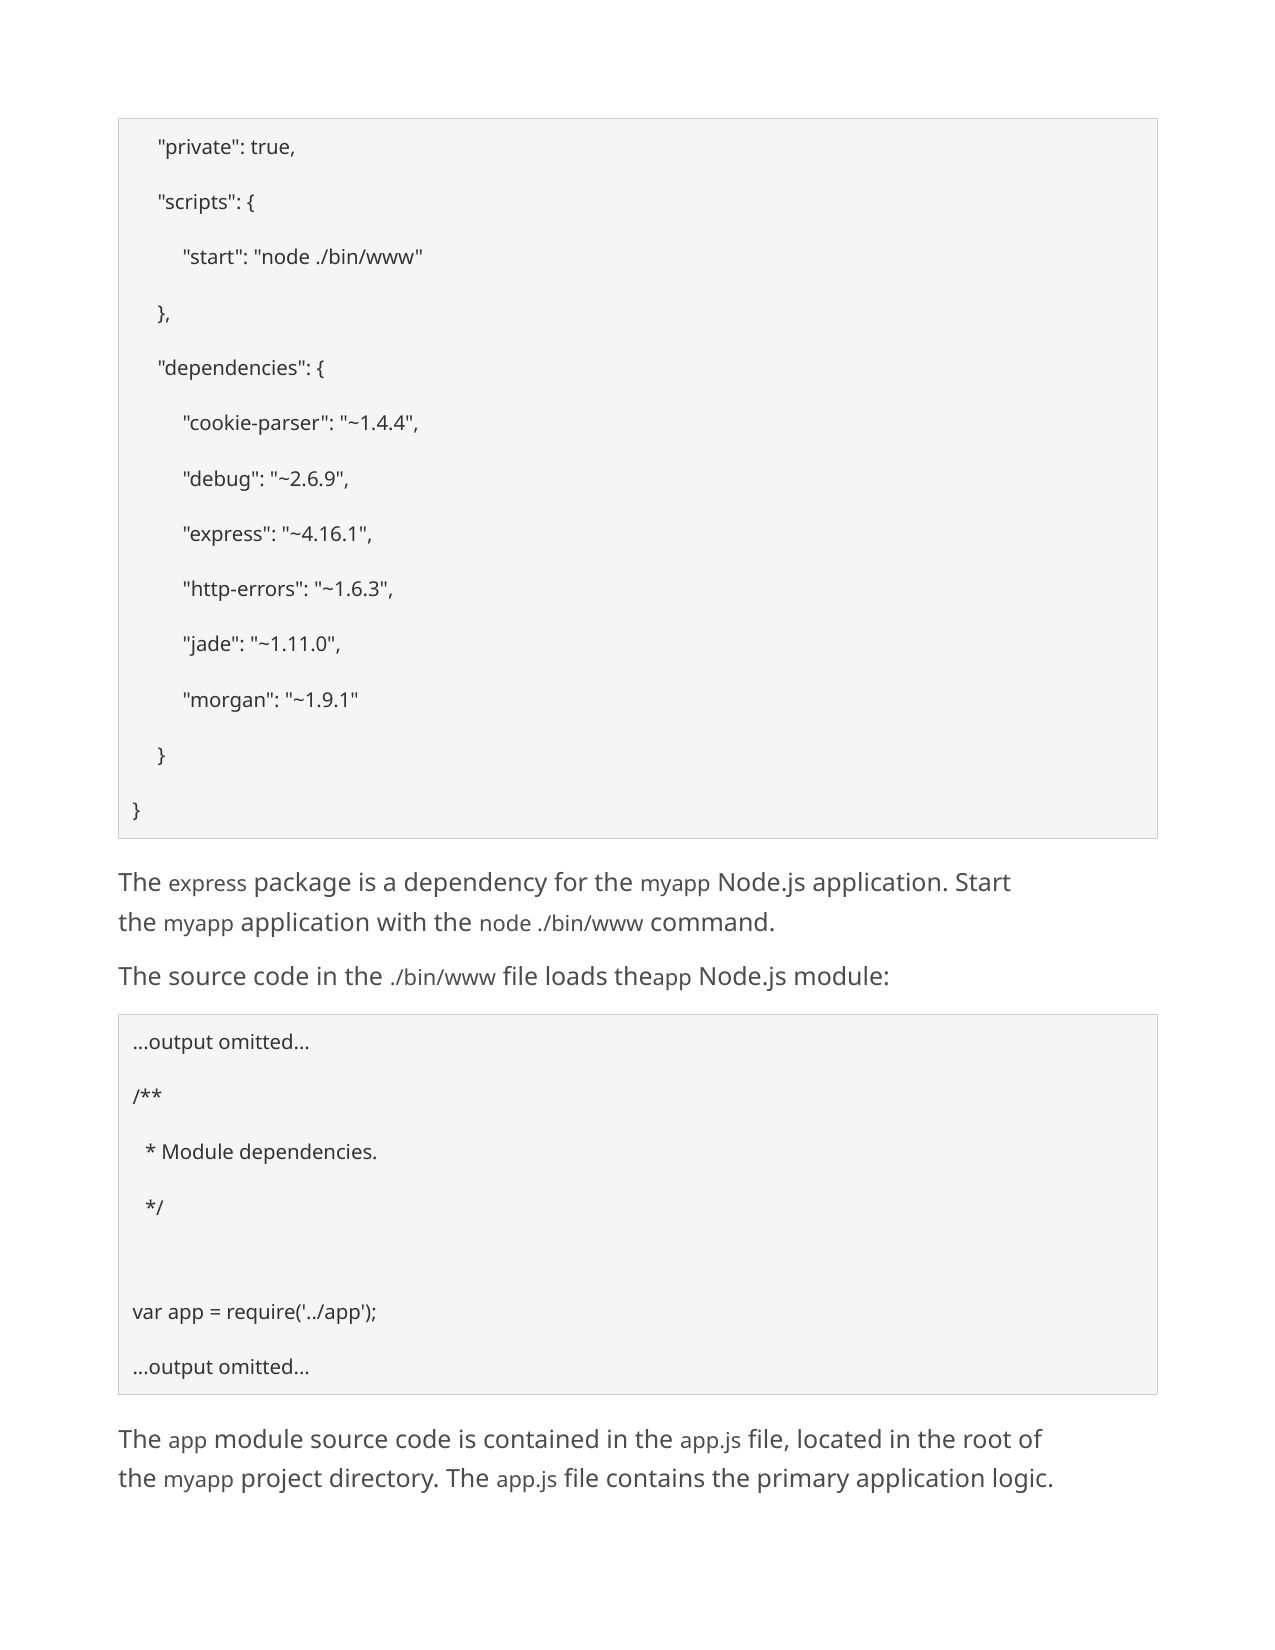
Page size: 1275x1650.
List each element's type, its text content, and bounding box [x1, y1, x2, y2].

text /** [119, 1069, 1157, 1111]
text }, [119, 284, 1157, 326]
text "morgan": "~1.9.1" [119, 671, 1157, 713]
text "private": true, [119, 119, 1157, 160]
text * Module dependencies. [119, 1124, 1157, 1166]
text "cookie-parser": "~1.4.4", [119, 395, 1157, 437]
text var app = require('../app'); [119, 1283, 1157, 1325]
text "http-errors": "~1.6.3", [119, 561, 1157, 603]
text } [119, 782, 1157, 838]
text "scripts": { [119, 173, 1157, 216]
text } [119, 727, 1157, 769]
text The app module source code is contained in the app.js file, located in the root of the myapp project directory. The app.js file contains the primary application logic. [118, 1422, 1157, 1495]
text ...output omitted... [119, 1015, 1157, 1056]
text ...output omitted... [119, 1338, 1157, 1394]
text "jade": "~1.11.0", [119, 616, 1157, 658]
text The express package is a dependency for the myapp Node.js application. Start the myapp application with the node ./bin/www command. [118, 865, 1157, 938]
text "express": "~4.16.1", [119, 505, 1157, 547]
text The source code in the ./bin/www file loads theapp Node.js module: [118, 959, 1157, 993]
text "debug": "~2.6.9", [119, 450, 1157, 492]
text */ [119, 1179, 1157, 1221]
text "start": "node ./bin/www" [119, 229, 1157, 271]
text "dependencies": { [119, 339, 1157, 382]
